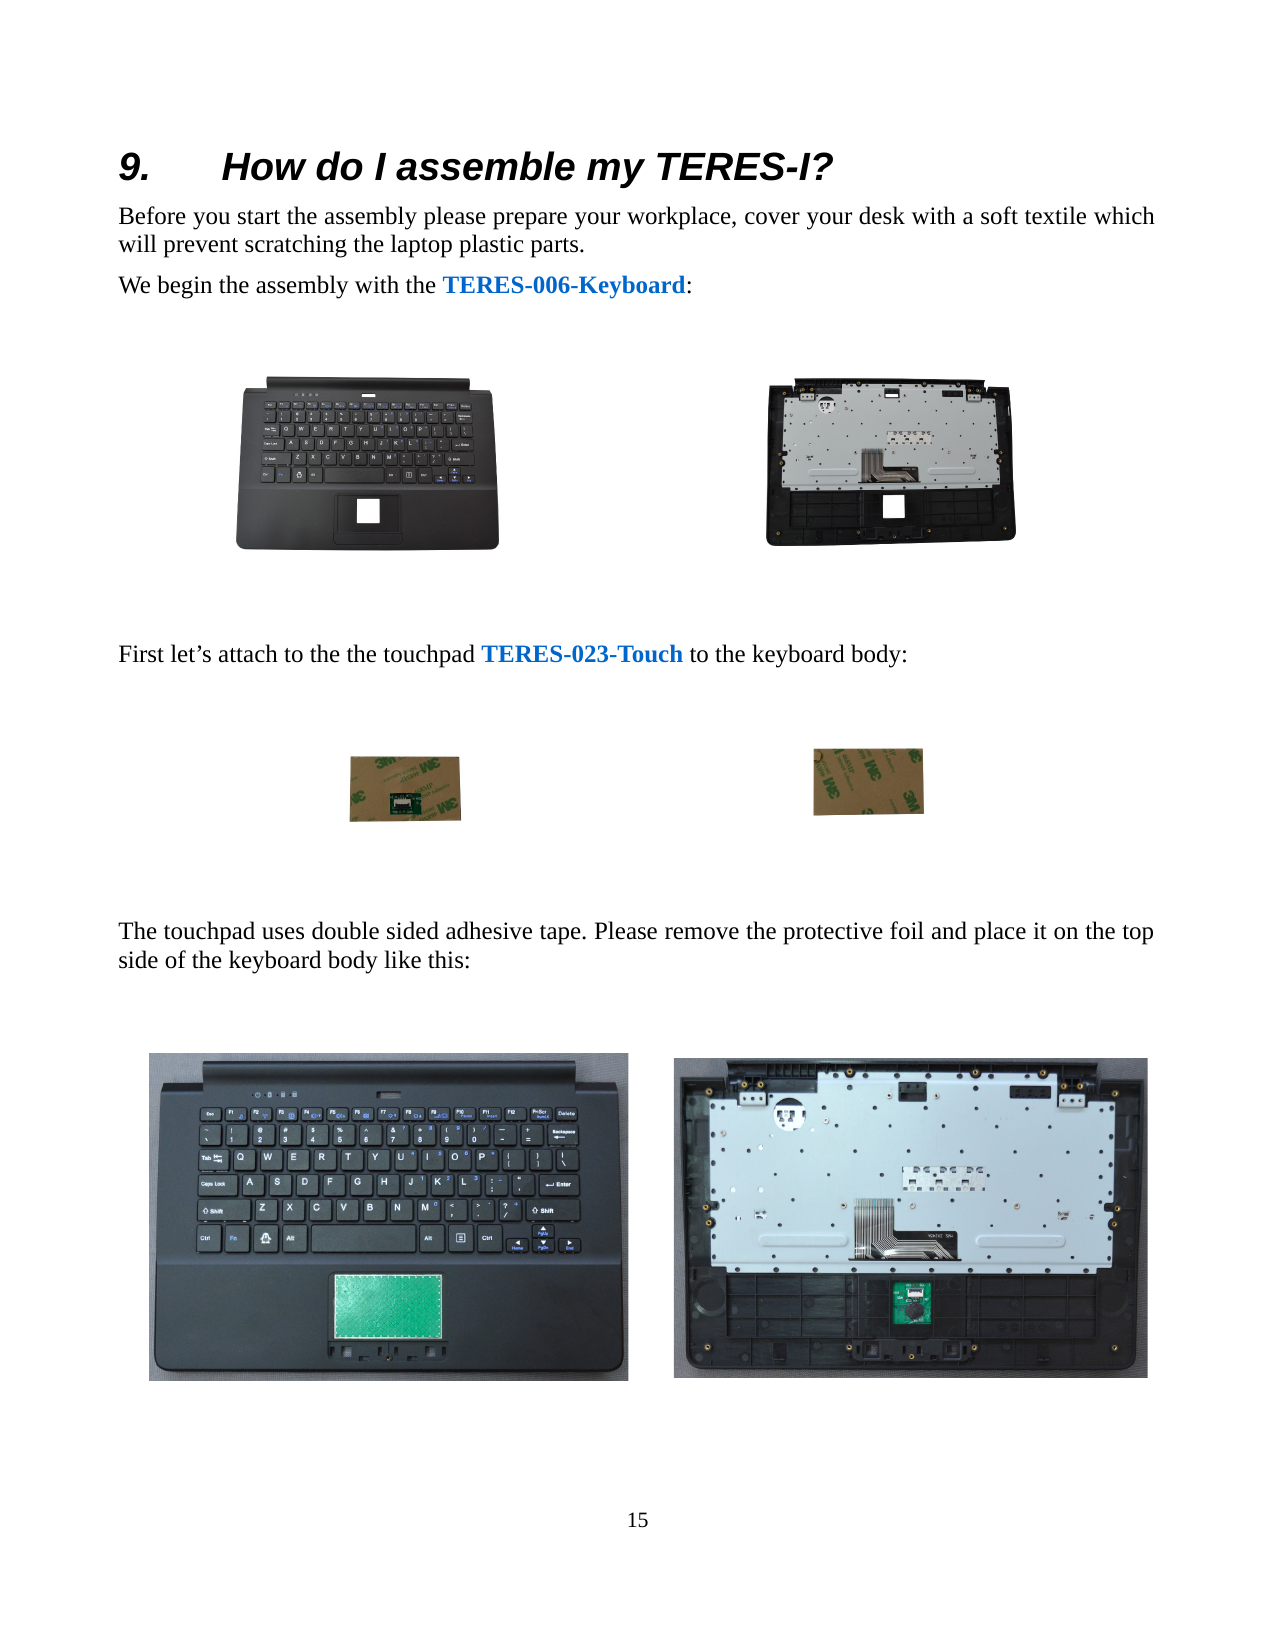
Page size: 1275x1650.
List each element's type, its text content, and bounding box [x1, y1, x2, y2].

subtitle How do I assemble my TERES-I? [118, 143, 1157, 188]
text We begin the assembly with the TERES-006-Keyboard: [118, 270, 1157, 299]
text First let’s attach to the the touchpad TERES-023-Touch to the keyboard body: [118, 639, 1157, 668]
picture [673, 1058, 1148, 1378]
text Before you start the assembly please prepare your workplace, cover your desk with a soft textile which will prevent scratching the laptop plastic parts. [118, 201, 1157, 258]
picture [149, 1053, 629, 1381]
text The touchpad uses double sided adhesive tape. Please remove the protective foil and place it on the top side of the keyboard body like this: [118, 916, 1157, 973]
picture [232, 329, 503, 599]
picture [755, 327, 1026, 597]
picture [733, 687, 1004, 876]
picture [270, 709, 541, 871]
